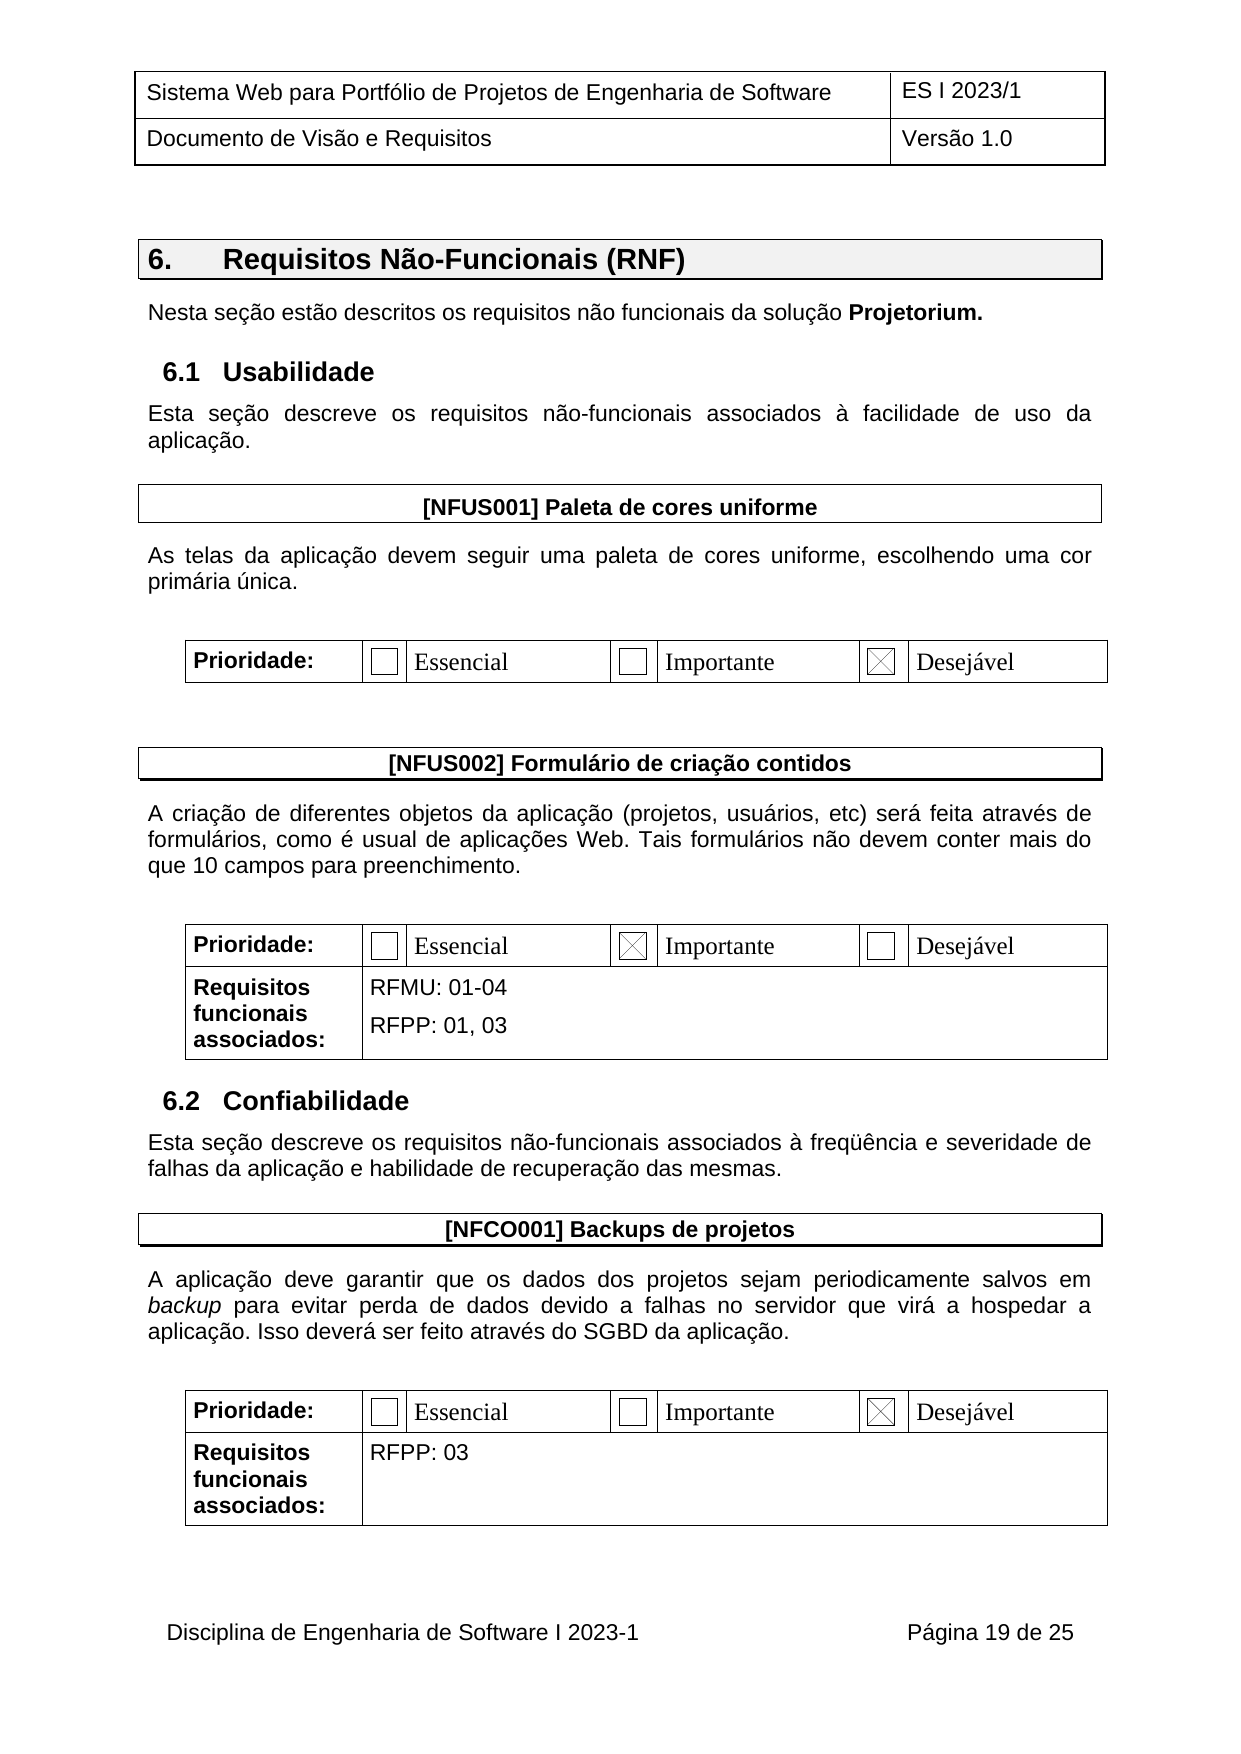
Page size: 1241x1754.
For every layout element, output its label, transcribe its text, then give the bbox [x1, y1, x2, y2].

table_header Importante [658, 1391, 859, 1432]
table_header Prioridade: [186, 641, 362, 682]
text A aplicação deve garantir que os dados dos projetos sejam periodicamente salvos em backup para evitar perda de dados devido a falhas no servidor que virá a hospedar a aplicação. Isso deverá ser feito através do SGBD da aplicação. [148, 1266, 1092, 1345]
subtitle [NFUS001] Paleta de cores uniforme [139, 485, 1101, 522]
table_header Desejável [909, 925, 1107, 966]
table_header Desejável [909, 1391, 1107, 1432]
table_header Prioridade: [186, 1391, 362, 1432]
table_header [860, 925, 908, 966]
table_header [363, 925, 406, 966]
table_header [363, 1391, 406, 1432]
table_header Importante [658, 925, 859, 966]
table_header Prioridade: [186, 925, 362, 966]
text A criação de diferentes objetos da aplicação (projetos, usuários, etc) será feita através de formulários, como é usual de aplicações Web. Tais formulários não devem conter mais do que 10 campos para preenchimento. [148, 800, 1092, 879]
subtitle Requisitos Não-Funcionais (RNF) [139, 240, 1101, 278]
table_header [611, 641, 657, 682]
table_header [860, 1391, 908, 1432]
subtitle Usabilidade [162, 356, 1092, 388]
table_header Essencial [407, 925, 610, 966]
table_header Essencial [407, 641, 610, 682]
text [NFCO001] Backups de projetos [139, 1214, 1101, 1244]
table_header [363, 641, 406, 682]
table_header Desejável [909, 641, 1107, 682]
table_cell Requisitos funcionais associados: [186, 1433, 362, 1525]
table_header [611, 1391, 657, 1432]
table_header Importante [658, 641, 859, 682]
table_cell RFPP: 03 [363, 1433, 1107, 1525]
table_cell Requisitos funcionais associados: [186, 967, 362, 1059]
subtitle Confiabilidade [162, 1085, 1092, 1116]
table_header [611, 925, 657, 966]
text Esta seção descreve os requisitos não-funcionais associados à freqüência e severidade de falhas da aplicação e habilidade de recuperação das mesmas. [148, 1129, 1092, 1181]
table_cell RFMU: 01-04 RFPP: 01, 03 [363, 967, 1107, 1059]
text Nesta seção estão descritos os requisitos não funcionais da solução Projetorium. [148, 299, 1092, 325]
table_header [860, 641, 908, 682]
text As telas da aplicação devem seguir uma paleta de cores uniforme, escolhendo uma cor primária única. [148, 542, 1092, 594]
subtitle [NFUS002] Formulário de criação contidos [139, 748, 1101, 778]
text Esta seção descreve os requisitos não-funcionais associados à facilidade de uso da aplicação. [148, 400, 1092, 453]
table_header Essencial [407, 1391, 610, 1432]
